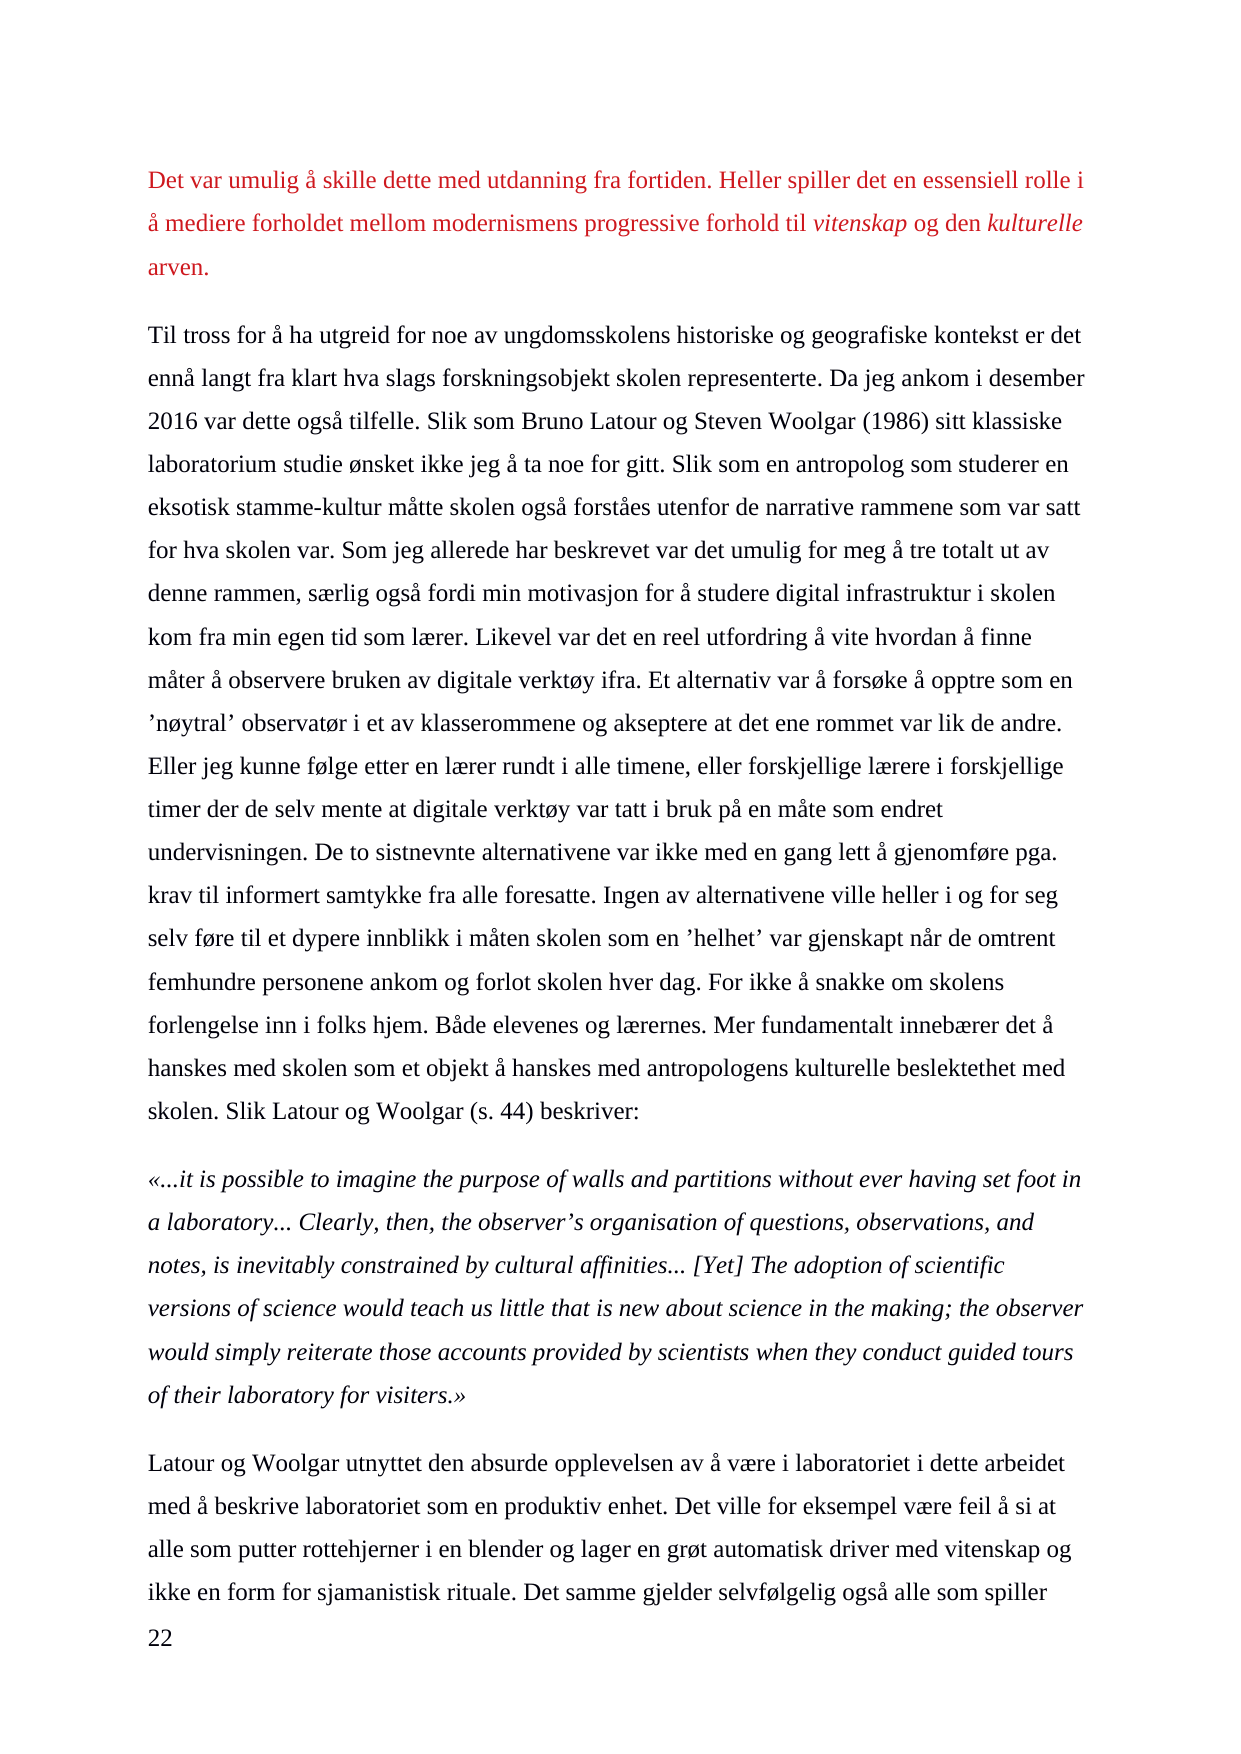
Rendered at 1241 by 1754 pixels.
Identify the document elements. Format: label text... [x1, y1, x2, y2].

text Latour og Woolgar utnyttet den absurde opplevelsen av å være i laboratoriet i dette arbeidet med å beskrive laboratoriet som en produktiv enhet. Det ville for eksempel være feil å si at alle som putter rottehjerner i en blender og lager en grøt automatisk driver med vitenskap og ikke en form for sjamanistisk rituale. Det samme gjelder selvfølgelig også alle som spiller [148, 1448, 1092, 1606]
text Til tross for å ha utgreid for noe av ungdomsskolens historiske og geografiske kontekst er det ennå langt fra klart hva slags forskningsobjekt skolen representerte. Da jeg ankom i desember 2016 var dette også tilfelle. Slik som Bruno Latour og Steven Woolgar (1986) sitt klassiske laboratorium studie ønsket ikke jeg å ta noe for gitt. Slik som en antropolog som studerer en eksotisk stamme-kultur måtte skolen også forståes utenfor de narrative rammene som var satt for hva skolen var. Som jeg allerede har beskrevet var det umulig for meg å tre totalt ut av denne rammen, særlig også fordi min motivasjon for å studere digital infrastruktur i skolen kom fra min egen tid som lærer. Likevel var det en reel utfordring å vite hvordan å finne måter å observere bruken av digitale verktøy ifra. Et alternativ var å forsøke å opptre som en ’nøytral’ observatør i et av klasserommene og akseptere at det ene rommet var lik de andre. Eller jeg kunne følge etter en lærer rundt i alle timene, eller forskjellige lærere i forskjellige timer der de selv mente at digitale verktøy var tatt i bruk på en måte som endret undervisningen. De to sistnevnte alternativene var ikke med en gang lett å gjenomføre pga. krav til informert samtykke fra alle foresatte. Ingen av alternativene ville heller i og for seg selv føre til et dypere innblikk i måten skolen som en ’helhet’ var gjenskapt når de omtrent femhundre personene ankom og forlot skolen hver dag. For ikke å snakke om skolens forlengelse inn i folks hjem. Både elevenes og lærernes. Mer fundamentalt innebærer det å hanskes med skolen som et objekt å hanskes med antropologens kulturelle beslektethet med skolen. Slik Latour og Woolgar (s. 44) beskriver: [148, 320, 1092, 1125]
text «...it is possible to imagine the purpose of walls and partitions without ever having set foot in a laboratory... Clearly, then, the observer’s organisation of questions, observations, and notes, is inevitably constrained by cultural affinities... [Yet] The adoption of scientific versions of science would teach us little that is new about science in the making; the observer would simply reiterate those accounts provided by scientists when they conduct guided tours of their laboratory for visiters.» [148, 1164, 1092, 1408]
text Det var umulig å skille dette med utdanning fra fortiden. Heller spiller det en essensiell rolle i å mediere forholdet mellom modernismens progressive forhold til vitenskap og den kulturelle arven. [148, 165, 1092, 280]
